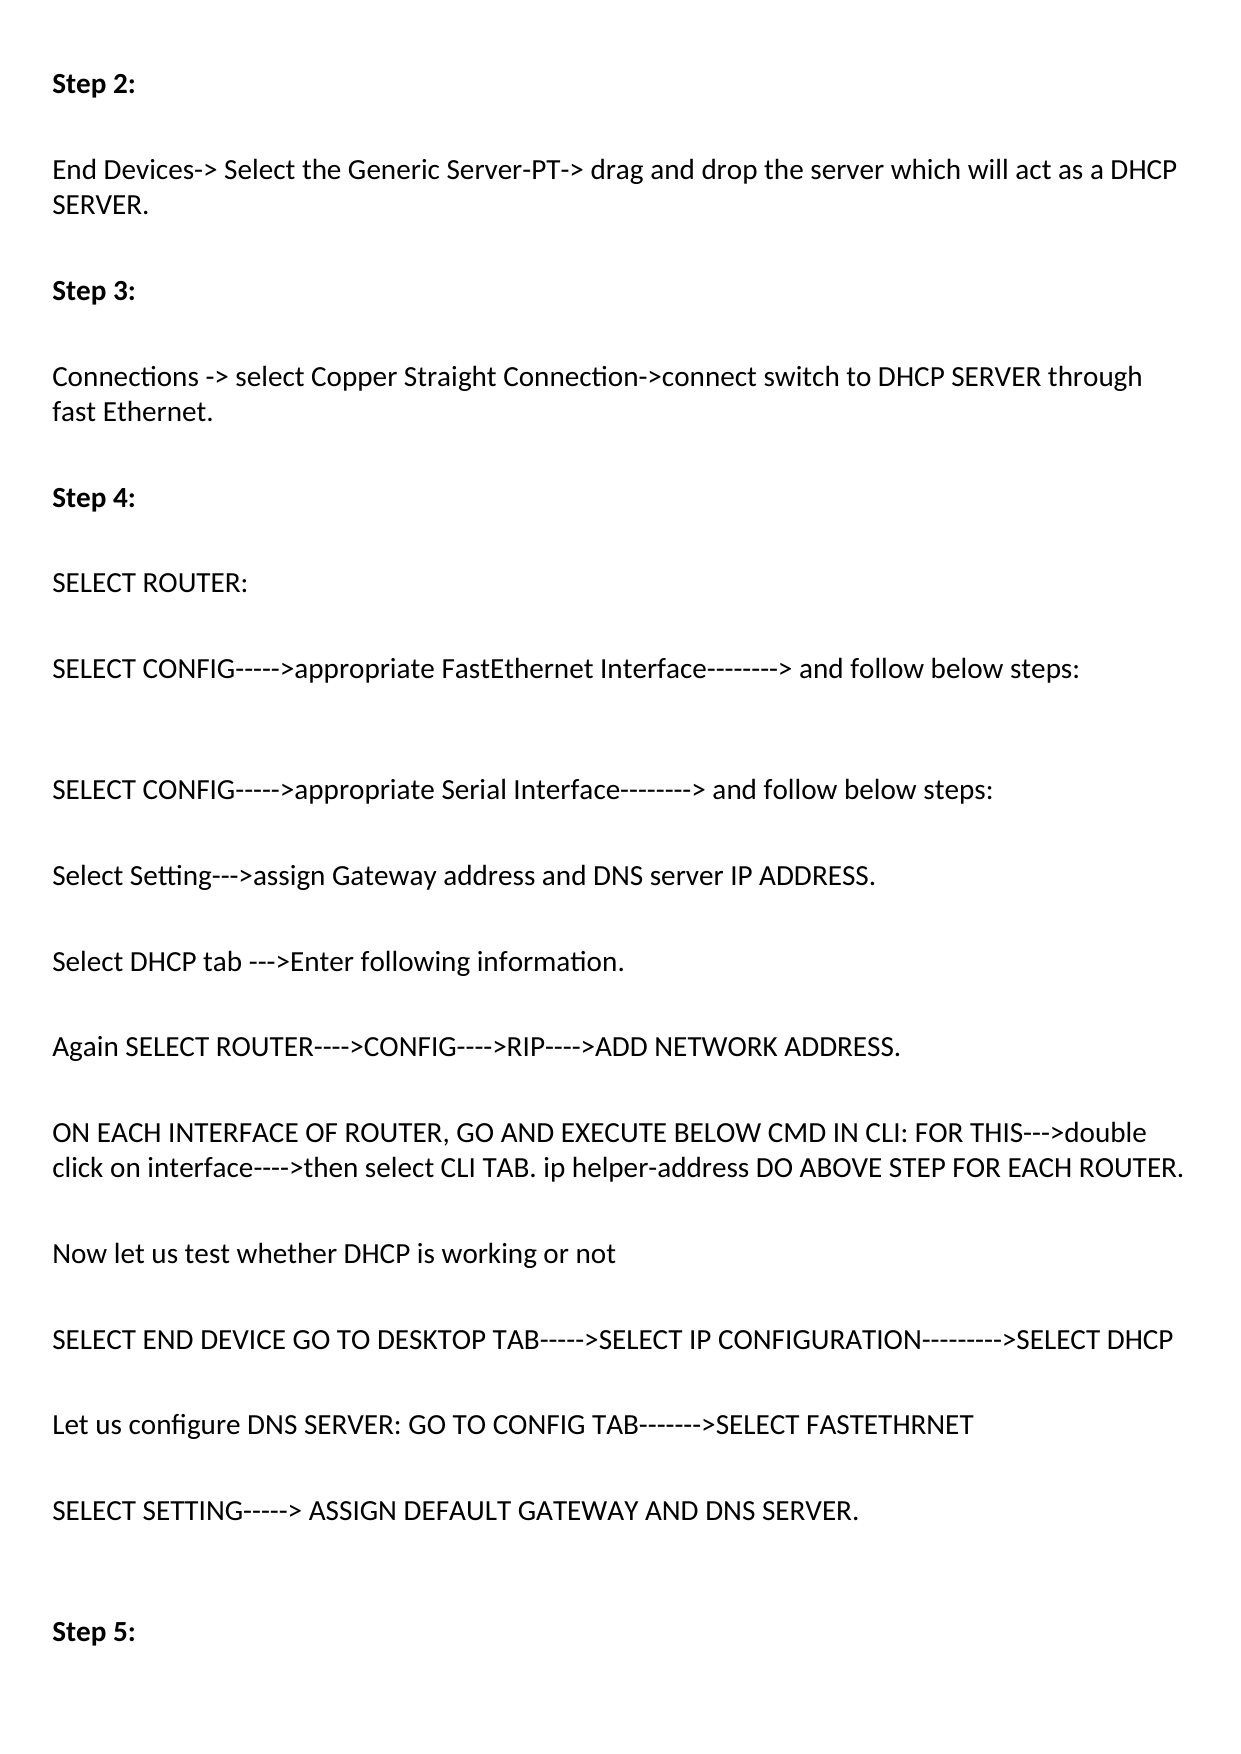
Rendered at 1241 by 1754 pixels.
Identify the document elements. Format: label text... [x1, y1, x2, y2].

text End Devices-> Select the Generic Server-PT-> drag and drop the server which will act as a DHCP SERVER. [52, 151, 1187, 222]
text SELECT CONFIG----->appropriate Serial Interface--------> and follow below steps: [52, 771, 1187, 807]
text SELECT SETTING-----> ASSIGN DEFAULT GATEWAY AND DNS SERVER. [52, 1492, 1187, 1528]
text Select DHCP tab --->Enter following information. [52, 943, 1187, 978]
text Step 5: [52, 1613, 1187, 1649]
text Let us configure DNS SERVER: GO TO CONFIG TAB------->SELECT FASTETHRNET [52, 1406, 1187, 1442]
text Now let us test whether DHCP is working or not [52, 1235, 1187, 1271]
text Connections -> select Copper Straight Connection->connect switch to DHCP SERVER through fast Ethernet. [52, 358, 1187, 429]
text Step 4: [52, 479, 1187, 514]
text SELECT CONFIG----->appropriate FastEthernet Interface--------> and follow below steps: [52, 650, 1187, 686]
text Select Setting--->assign Gateway address and DNS server IP ADDRESS. [52, 857, 1187, 893]
text Step 3: [52, 272, 1187, 308]
text Again SELECT ROUTER---->CONFIG---->RIP---->ADD NETWORK ADDRESS. [52, 1028, 1187, 1064]
text Step 2: [52, 65, 1187, 101]
text SELECT END DEVICE GO TO DESKTOP TAB----->SELECT IP CONFIGURATION--------->SELECT DHCP [52, 1321, 1187, 1356]
text SELECT ROUTER: [52, 564, 1187, 600]
text ON EACH INTERFACE OF ROUTER, GO AND EXECUTE BELOW CMD IN CLI: FOR THIS--->double click on interface---->then select CLI TAB. ip helper-address DO ABOVE STEP FOR EACH ROUTER. [52, 1114, 1187, 1185]
